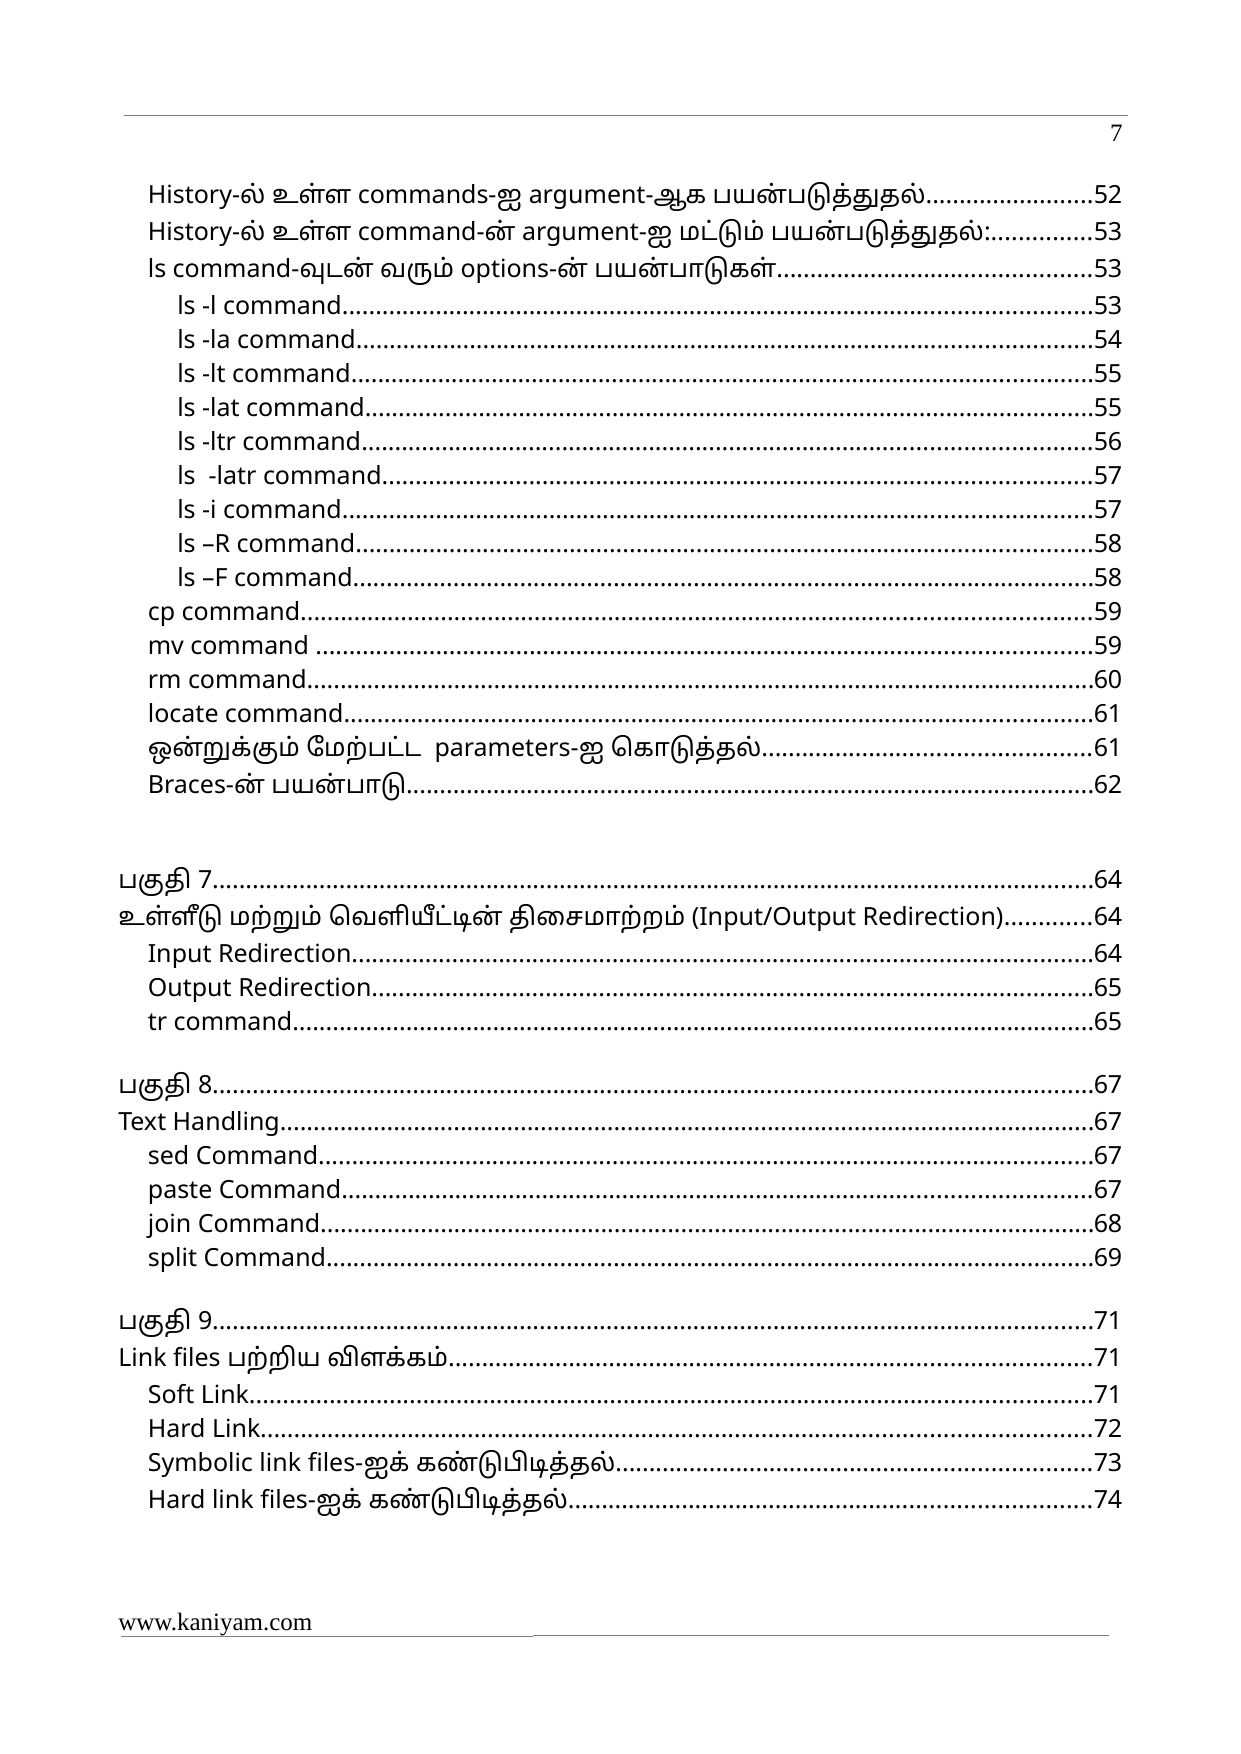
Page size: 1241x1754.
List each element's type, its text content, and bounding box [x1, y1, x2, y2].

text Hard Link 72 [148, 1411, 1122, 1444]
text locate command 61 [148, 696, 1122, 730]
text Hard link files-ஐக் கண்டுபிடித்தல் 74 [148, 1482, 1122, 1518]
text cp command 59 [148, 594, 1122, 628]
text ls –F command 58 [177, 560, 1122, 594]
text tr command 65 [148, 1004, 1122, 1038]
text ls -l command 53 [177, 287, 1122, 321]
text Braces-ன் பயன்பாடு 62 [148, 767, 1122, 804]
text ls -i command 57 [177, 492, 1122, 526]
text பகுதி 9 71 [118, 1302, 1122, 1339]
text Soft Link 71 [148, 1376, 1122, 1411]
text Input Redirection 64 [148, 936, 1122, 969]
text split Command 69 [148, 1240, 1122, 1274]
text Symbolic link files-ஐக் கண்டுபிடித்தல் 73 [148, 1444, 1122, 1482]
text ls -lat command 55 [177, 389, 1122, 423]
text ls -lt command 55 [177, 355, 1122, 389]
text Output Redirection 65 [148, 969, 1122, 1004]
text Text Handling 67 [118, 1103, 1122, 1137]
text ls -la command 54 [177, 321, 1122, 355]
text ls -latr command 57 [177, 458, 1122, 492]
text ls command-வுடன் வரும் options-ன் பயன்பாடுகள் 53 [148, 250, 1122, 287]
text History-ல் உள்ள command-ன் argument-ஐ மட்டும் பயன்படுத்துதல்: 53 [148, 213, 1122, 250]
text ஒன்றுக்கும் மேற்பட்ட parameters-ஐ கொடுத்தல் 61 [148, 730, 1122, 767]
text Link files பற்றிய விளக்கம் 71 [118, 1339, 1122, 1376]
text paste Command 67 [148, 1172, 1122, 1206]
text ls -ltr command 56 [177, 423, 1122, 458]
text join Command 68 [148, 1206, 1122, 1240]
text பகுதி 8 67 [118, 1066, 1122, 1103]
text mv command 59 [148, 628, 1122, 662]
text rm command 60 [148, 662, 1122, 696]
text உள்ளீடு மற்றும் வெளியீட்டின் திசைமாற்றம் (Input/Output Redirection) 64 [118, 898, 1122, 936]
text sed Command 67 [148, 1137, 1122, 1172]
text பகுதி 7 64 [118, 862, 1122, 898]
text ls –R command 58 [177, 526, 1122, 560]
text History-ல் உள்ள commands-ஐ argument-ஆக பயன்படுத்துதல் 52 [148, 176, 1122, 213]
